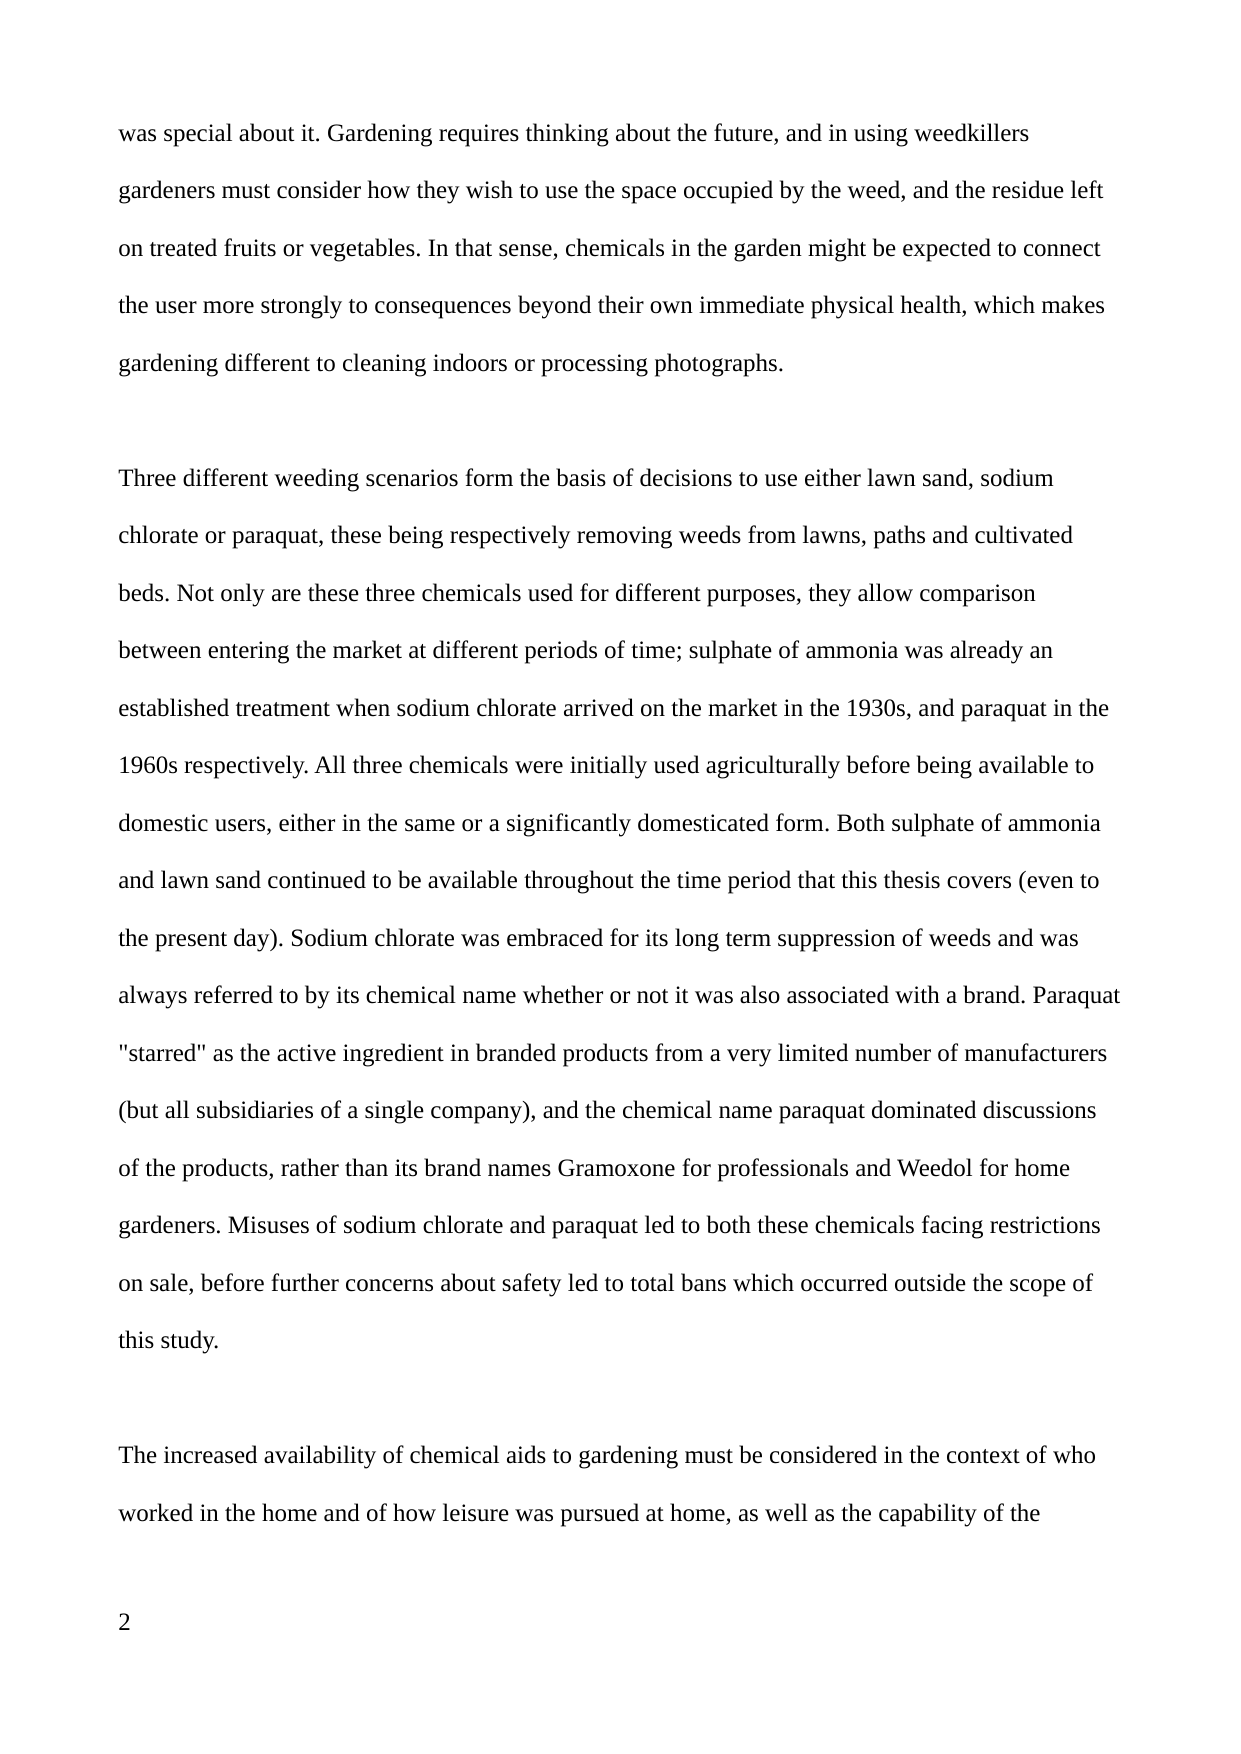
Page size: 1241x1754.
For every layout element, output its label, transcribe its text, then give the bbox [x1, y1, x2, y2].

text The increased availability of chemical aids to gardening must be considered in the context of who worked in the home and of how leisure was pursued at home, as well as the capability of the [118, 1441, 1122, 1527]
text Three different weeding scenarios form the basis of decisions to use either lawn sand, sodium chlorate or paraquat, these being respectively removing weeds from lawns, paths and cultivated beds. Not only are these three chemicals used for different purposes, they allow comparison between entering the market at different periods of time; sulphate of ammonia was already an established treatment when sodium chlorate arrived on the market in the 1930s, and paraquat in the 1960s respectively. All three chemicals were initially used agriculturally before being available to domestic users, either in the same or a significantly domesticated form. Both sulphate of ammonia and lawn sand continued to be available throughout the time period that this thesis covers (even to the present day). Sodium chlorate was embraced for its long term suppression of weeds and was always referred to by its chemical name whether or not it was also associated with a brand. Paraquat "starred" as the active ingredient in branded products from a very limited number of manufacturers (but all subsidiaries of a single company), and the chemical name paraquat dominated discussions of the products, rather than its brand names Gramoxone for professionals and Weedol for home gardeners. Misuses of sodium chlorate and paraquat led to both these chemicals facing restrictions on sale, before further concerns about safety led to total bans which occurred outside the scope of this study. [118, 463, 1122, 1354]
text was special about it. Gardening requires thinking about the future, and in using weedkillers gardeners must consider how they wish to use the space occupied by the weed, and the residue left on treated fruits or vegetables. In that sense, chemicals in the garden might be expected to connect the user more strongly to consequences beyond their own immediate physical health, which makes gardening different to cleaning indoors or processing photographs. [118, 118, 1122, 377]
